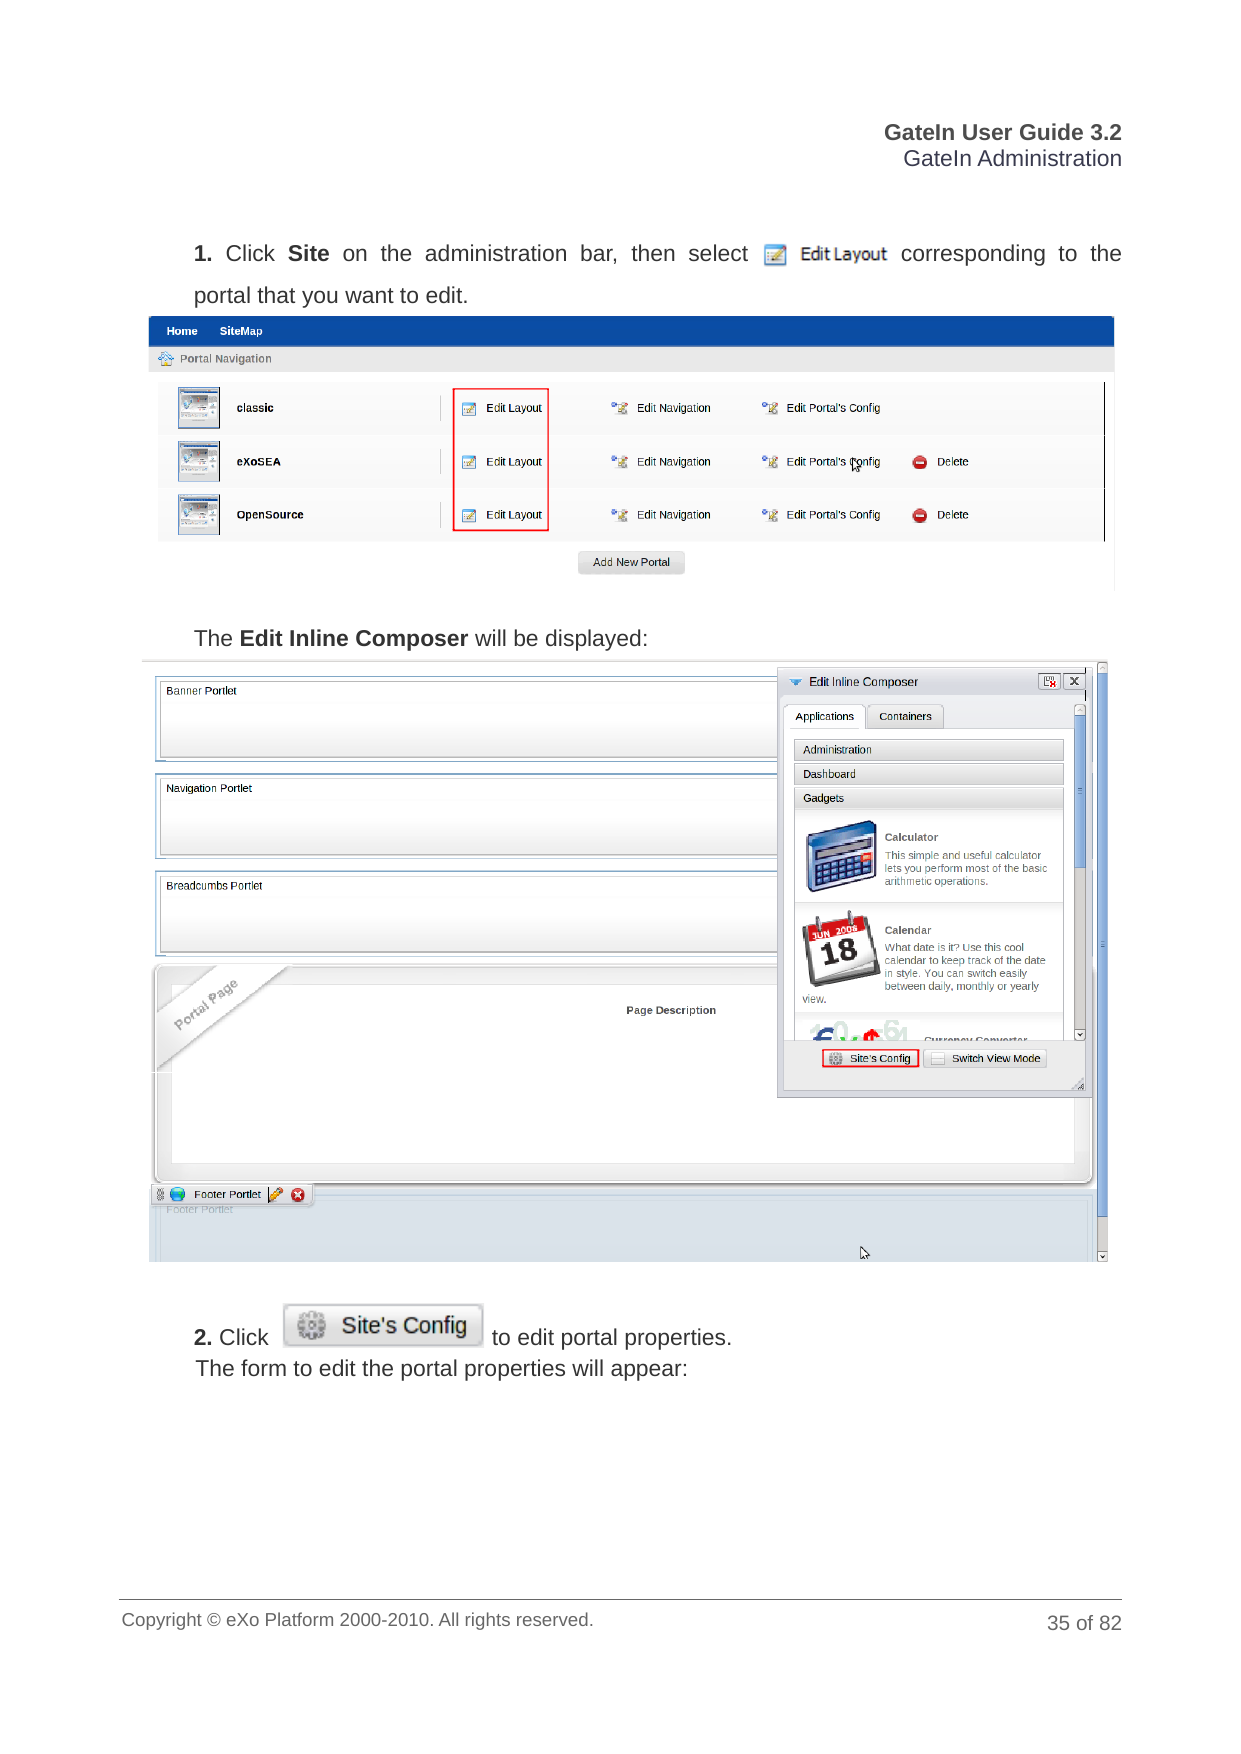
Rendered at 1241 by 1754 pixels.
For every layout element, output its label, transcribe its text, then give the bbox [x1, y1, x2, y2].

list 1. Click Site on the administration bar, then selectcorresponding to the portal that you want to edit. [156, 223, 1122, 309]
picture [282, 1303, 485, 1348]
picture [755, 231, 894, 275]
list 2. Click to edit portal properties. [156, 1296, 1122, 1355]
picture [148, 316, 1115, 591]
list The form to edit the portal properties will appear: [120, 1355, 1122, 1381]
picture [141, 658, 1108, 1262]
list The Edit Inline Composer will be displayed: [156, 624, 1122, 651]
